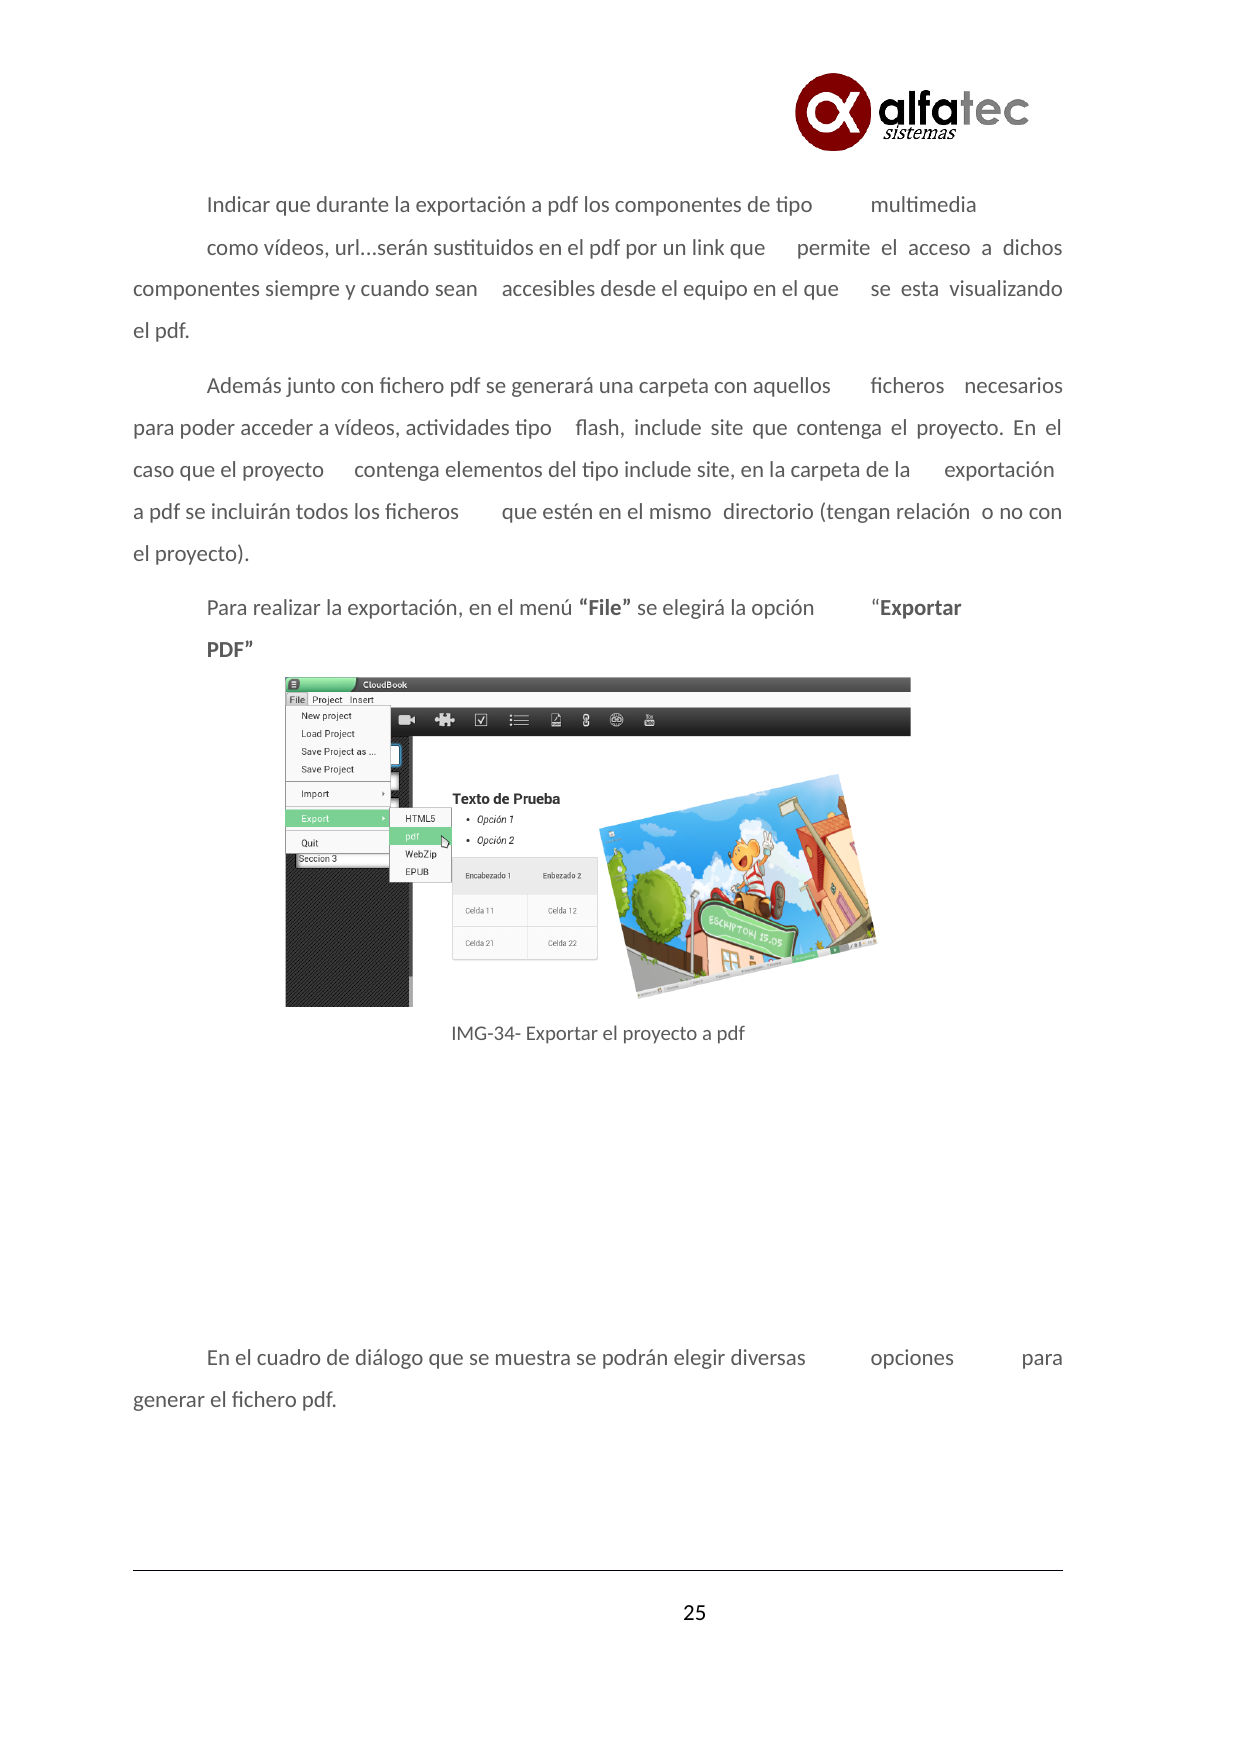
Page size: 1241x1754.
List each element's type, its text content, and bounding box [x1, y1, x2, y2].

picture [795, 73, 1031, 151]
text Para realizar la exportación, en el menú “File” se elegirá la opción “Exportar PDF” [133, 593, 1063, 663]
text Además junto con fichero pdf se generará una carpeta con aquellos ficheros necesarios para poder acceder a vídeos, actividades tipo flash, include site que contenga el proyecto. En el caso que el proyecto contenga elementos del tipo include site, en la carpeta de la exportación a pdf se incluirán todos los ficheros que estén en el mismo directorio (tengan relación o no con el proyecto). [133, 371, 1063, 567]
text En el cuadro de diálogo que se muestra se podrán elegir diversas opciones para generar el fichero pdf. [133, 1343, 1063, 1413]
text IMG-34- Exportar el proyecto a pdf [133, 690, 1063, 1045]
text Indicar que durante la exportación a pdf los componentes de tipo multimedia como vídeos, url...serán sustituidos en el pdf por un link que permite el acceso a dichos componentes siempre y cuando sean accesibles desde el equipo en el que se esta visualizando el pdf. [133, 191, 1063, 344]
